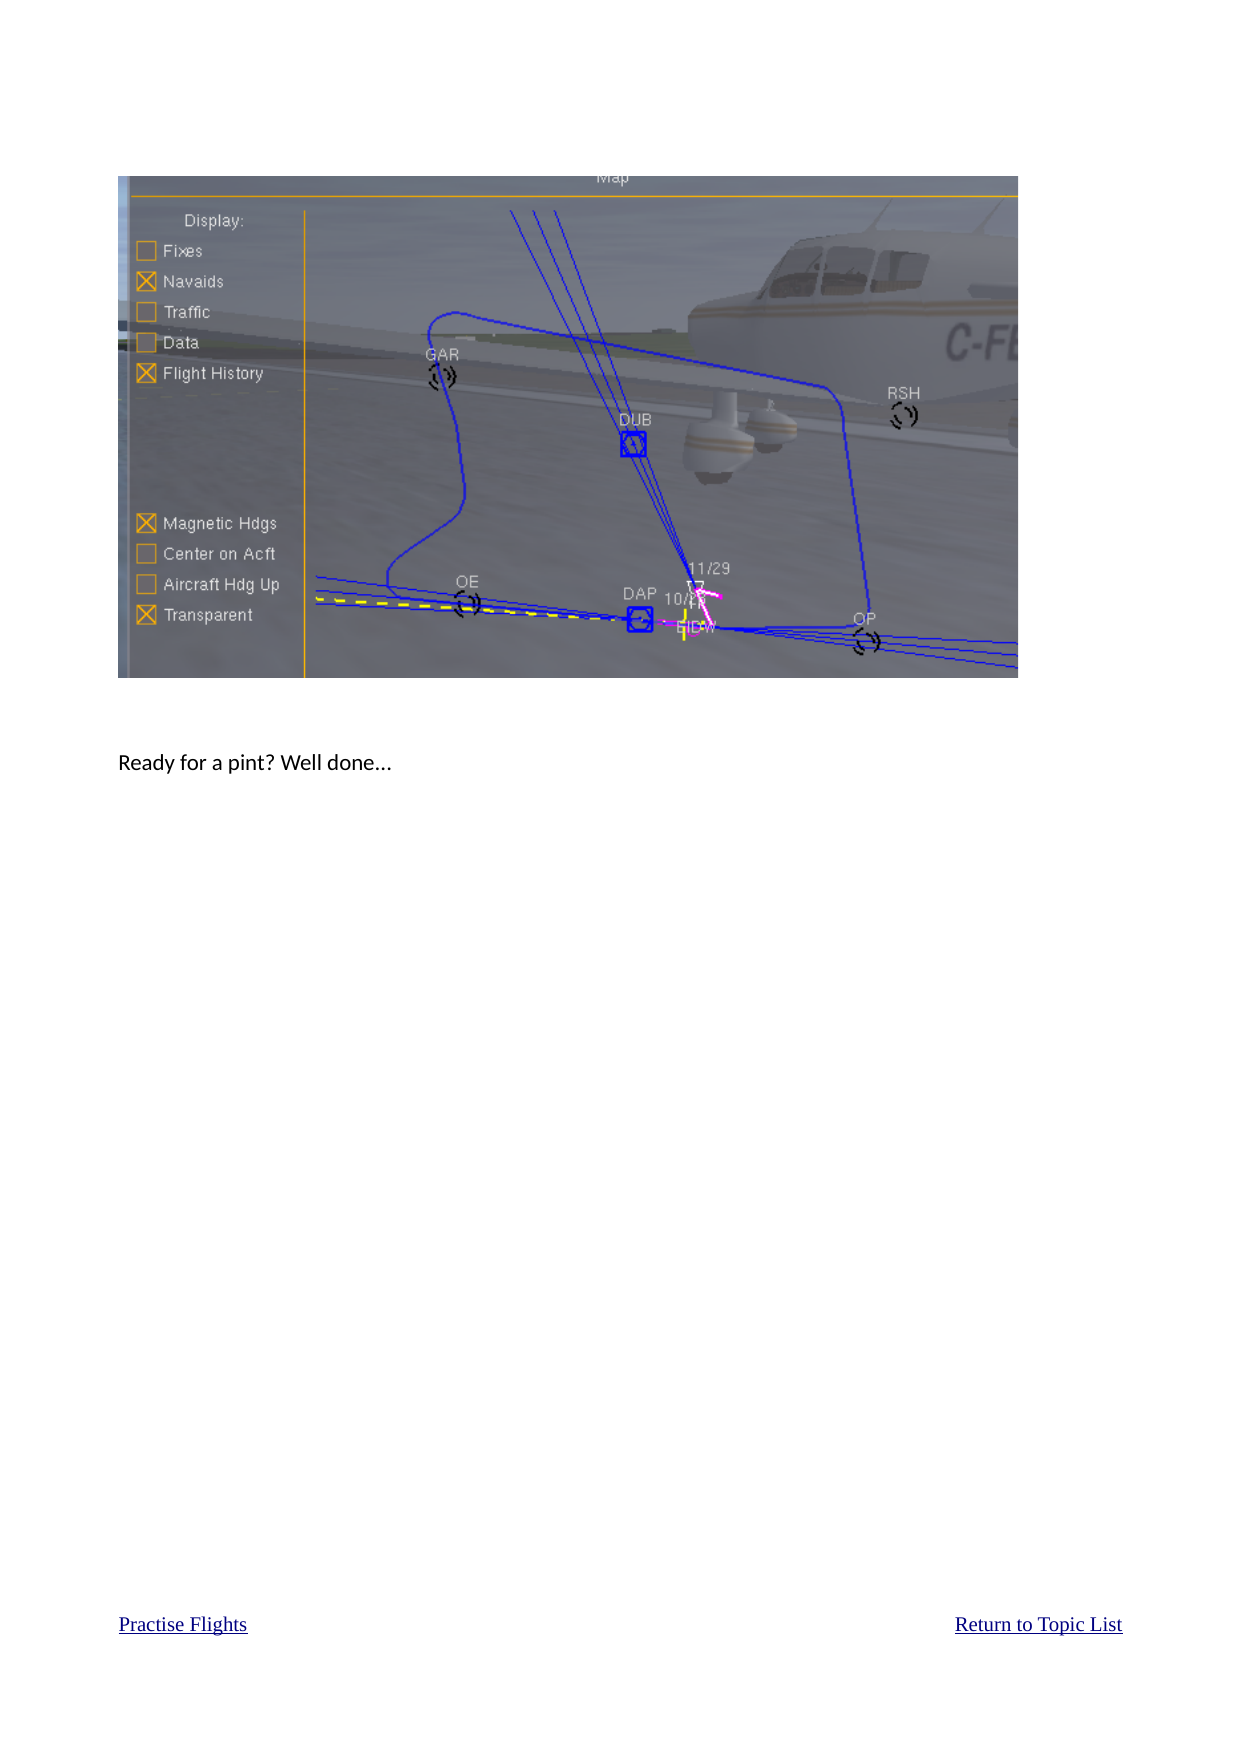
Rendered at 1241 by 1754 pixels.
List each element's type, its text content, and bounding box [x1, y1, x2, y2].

text Ready for a pint? Well done... [118, 748, 1122, 776]
